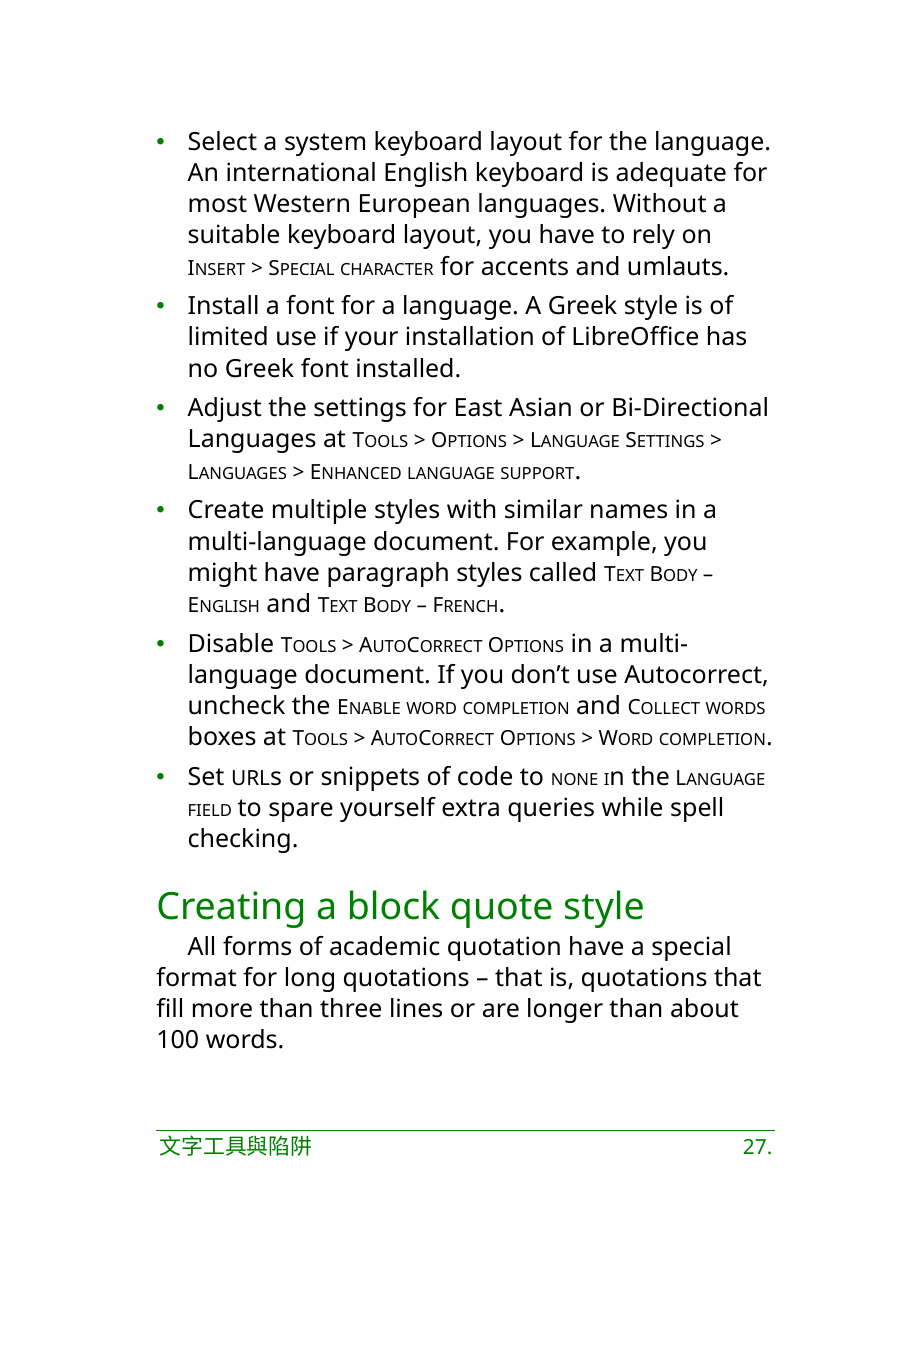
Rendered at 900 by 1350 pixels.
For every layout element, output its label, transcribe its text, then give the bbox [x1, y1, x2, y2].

subtitle Creating a block quote style [156, 879, 775, 930]
list Install a font for a language. A Greek style is of limited use if your installation of LibreOffice has no Greek font installed. [156, 289, 775, 383]
text All forms of academic quotation have a special format for long quotations – that is, quotations that fill more than three lines or are longer than about 100 words. [156, 930, 775, 1055]
list Disable Tools > AutoCorrect Options in a multi-language document. If you don’t use Autocorrect, uncheck the Enable word completion and Collect words boxes at Tools > AutoCorrect Options > Word completion. [156, 627, 775, 752]
list Set URLs or snippets of code to none in the Language field to spare yourself extra queries while spell checking. [156, 760, 775, 854]
list Select a system keyboard layout for the language. An international English keyboard is adequate for most Western European languages. Without a suitable keyboard layout, you have to rely on Insert > Special character for accents and umlauts. [156, 125, 775, 281]
list Create multiple styles with similar names in a multi-language document. For example, you might have paragraph styles called Text Body – English and Text Body – French. [156, 494, 775, 619]
list Adjust the settings for East Asian or Bi-Directional Languages at Tools > Options > Language Settings > Languages > Enhanced language support. [156, 392, 775, 485]
